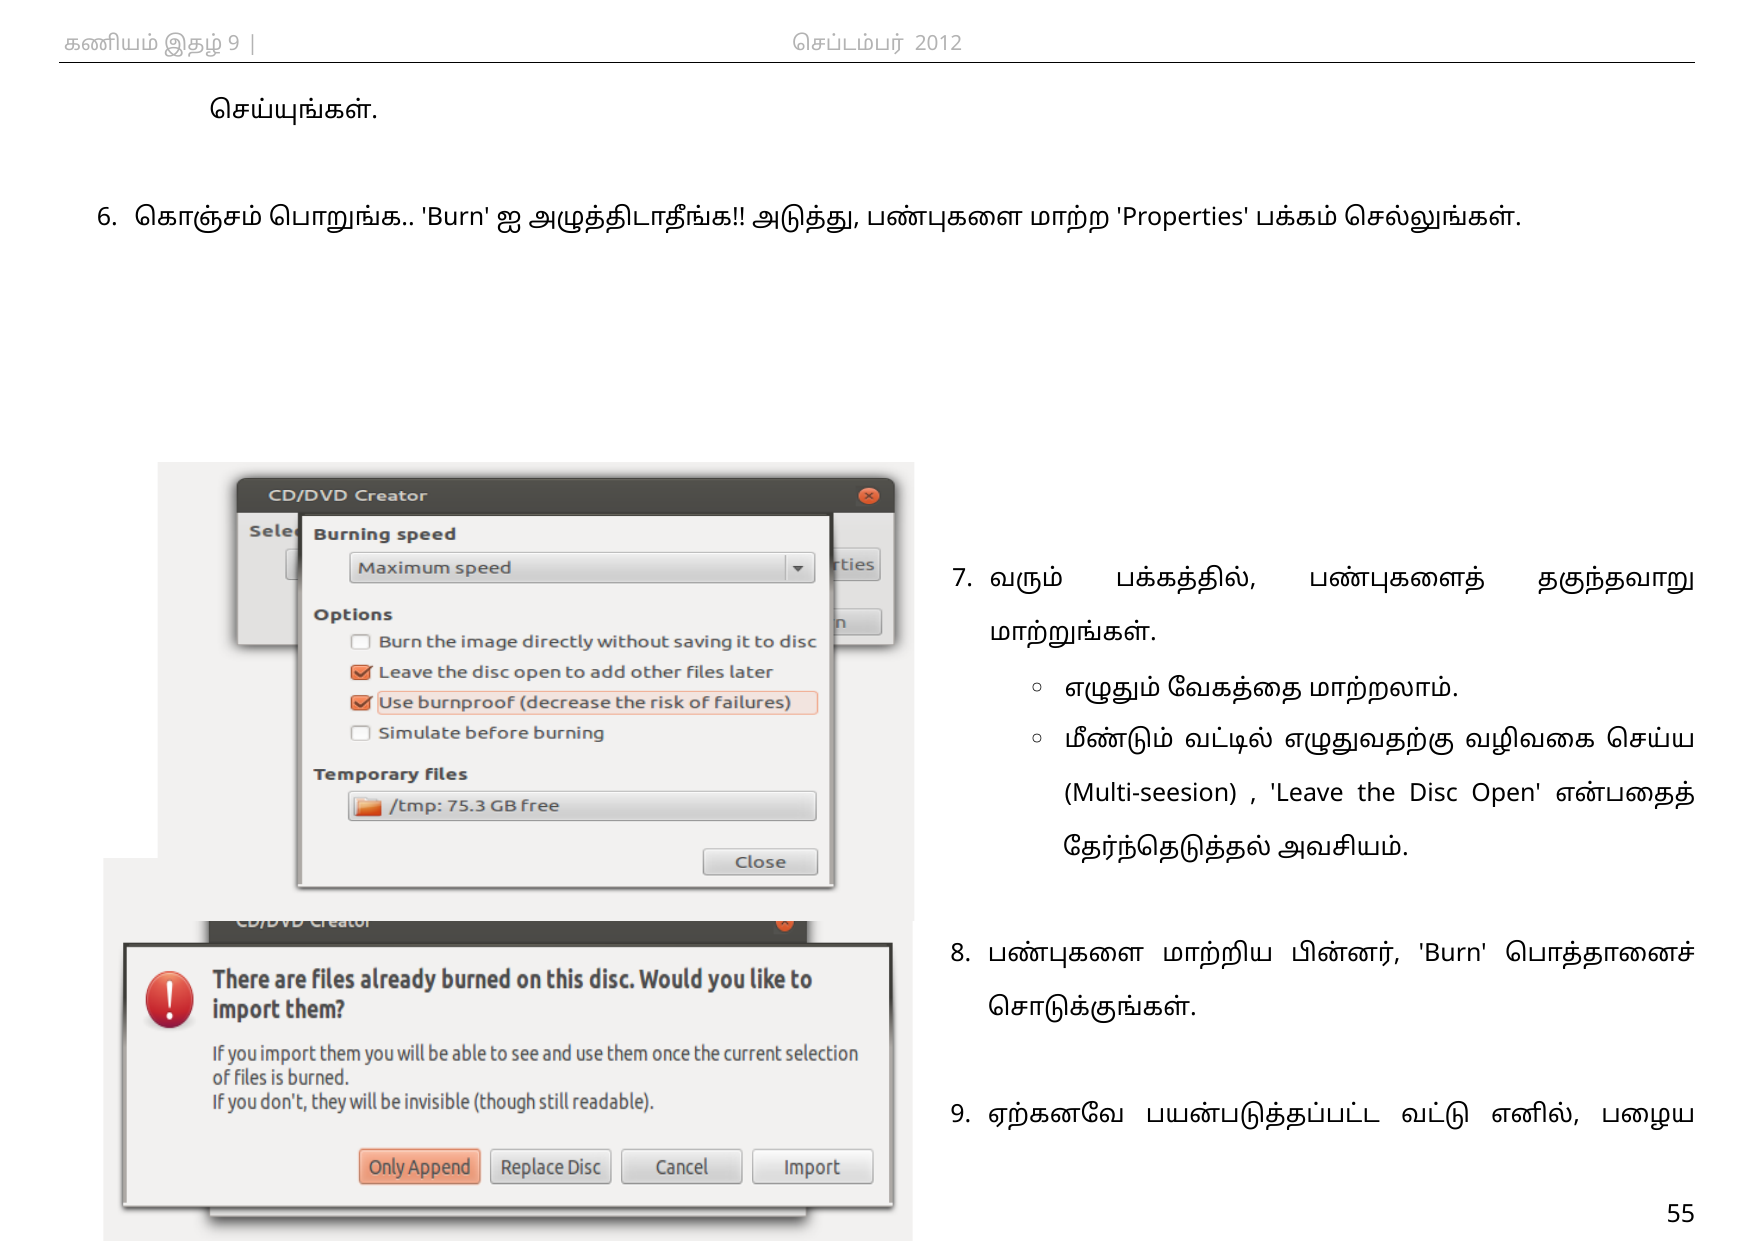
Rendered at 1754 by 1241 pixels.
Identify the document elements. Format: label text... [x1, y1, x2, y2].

list மீண்டும் வட்டில் எழுதுவதற்கு வழிவகை செய்ய (Multi-seesion) , 'Leave the Disc Open' என்பதைத் தேர்ந்தெடுத்தல் அவசியம். [915, 725, 1695, 865]
list பண்புகளை மாற்றிய பின்னர், 'Burn' பொத்தானைச் சொடுக்குங்கள். [913, 935, 1695, 1026]
list எழுதும் வேகத்தை மாற்றலாம். [915, 669, 1695, 706]
picture [103, 462, 915, 1241]
list ஏற்கனவே பயன்படுத்தப்பட்ட வட்டு எனில், பழைய [913, 1095, 1695, 1132]
list [97, 560, 157, 651]
list கொஞ்சம் பொறுங்க.. 'Burn' ஐ அழுத்திடாதீங்க!! அடுத்து, பண்புகளை மாற்ற 'Properties' பக்கம் செல்லுங்கள். [97, 198, 1695, 235]
list வரும் பக்கத்தில், பண்புகளைத் தகுந்தவாறு மாற்றுங்கள். [915, 560, 1695, 651]
list செய்யுங்கள். [172, 92, 1695, 129]
